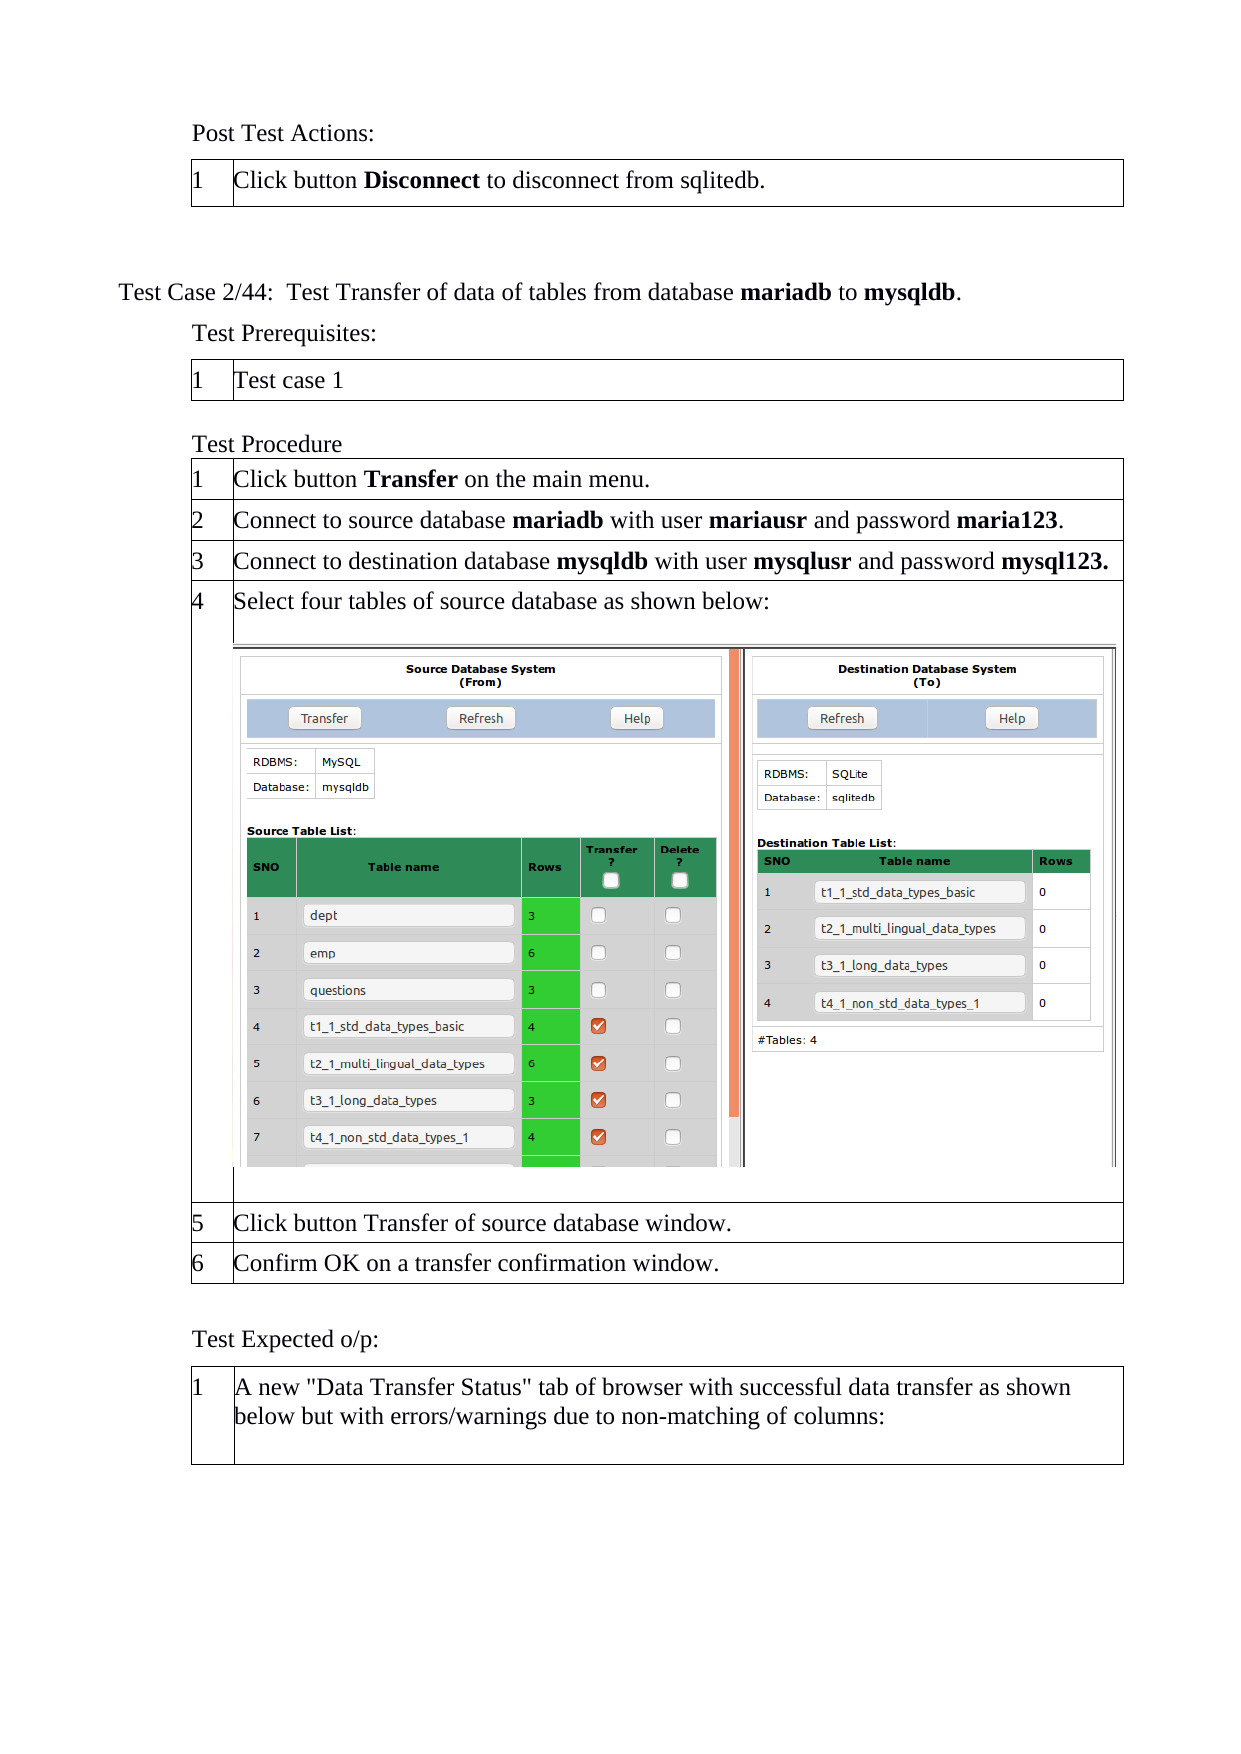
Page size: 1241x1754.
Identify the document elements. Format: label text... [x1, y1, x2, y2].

table_header Click button Transfer on the main menu. [234, 459, 1123, 499]
table_header Click button Disconnect to disconnect from sqlitedb. [234, 160, 1123, 206]
table_cell Confirm OK on a transfer confirmation window. [234, 1243, 1123, 1283]
table_cell 5 [192, 1203, 233, 1242]
text Test Expected o/p: [118, 1324, 1122, 1353]
text Test Prerequisites: [118, 318, 1122, 347]
table_cell Select four tables of source database as shown below: [234, 581, 1123, 1201]
table_header 1 [192, 1367, 234, 1464]
text Test Procedure [118, 429, 1122, 458]
picture [232, 643, 1117, 1167]
table_cell 4 [192, 581, 233, 1201]
table_cell 6 [192, 1243, 233, 1283]
table_header 1 [192, 360, 233, 400]
table_cell Connect to source database mariadb with user mariausr and password maria123. [234, 500, 1123, 539]
table_header 1 [192, 459, 233, 499]
table_cell 3 [192, 541, 233, 580]
text Test Case 2/44: Test Transfer of data of tables from database mariadb to mysqldb. [118, 277, 1122, 306]
table_cell 2 [192, 500, 233, 539]
table_cell Connect to destination database mysqldb with user mysqlusr and password mysql123. [234, 541, 1123, 580]
table_header Test case 1 [234, 360, 1123, 400]
table_header 1 [192, 160, 233, 206]
text Post Test Actions: [118, 118, 1122, 147]
table_header A new "Data Transfer Status" tab of browser with successful data transfer as shown below but with errors/warnings due to non-matching of columns: [235, 1367, 1123, 1464]
table_cell Click button Transfer of source database window. [234, 1203, 1123, 1242]
